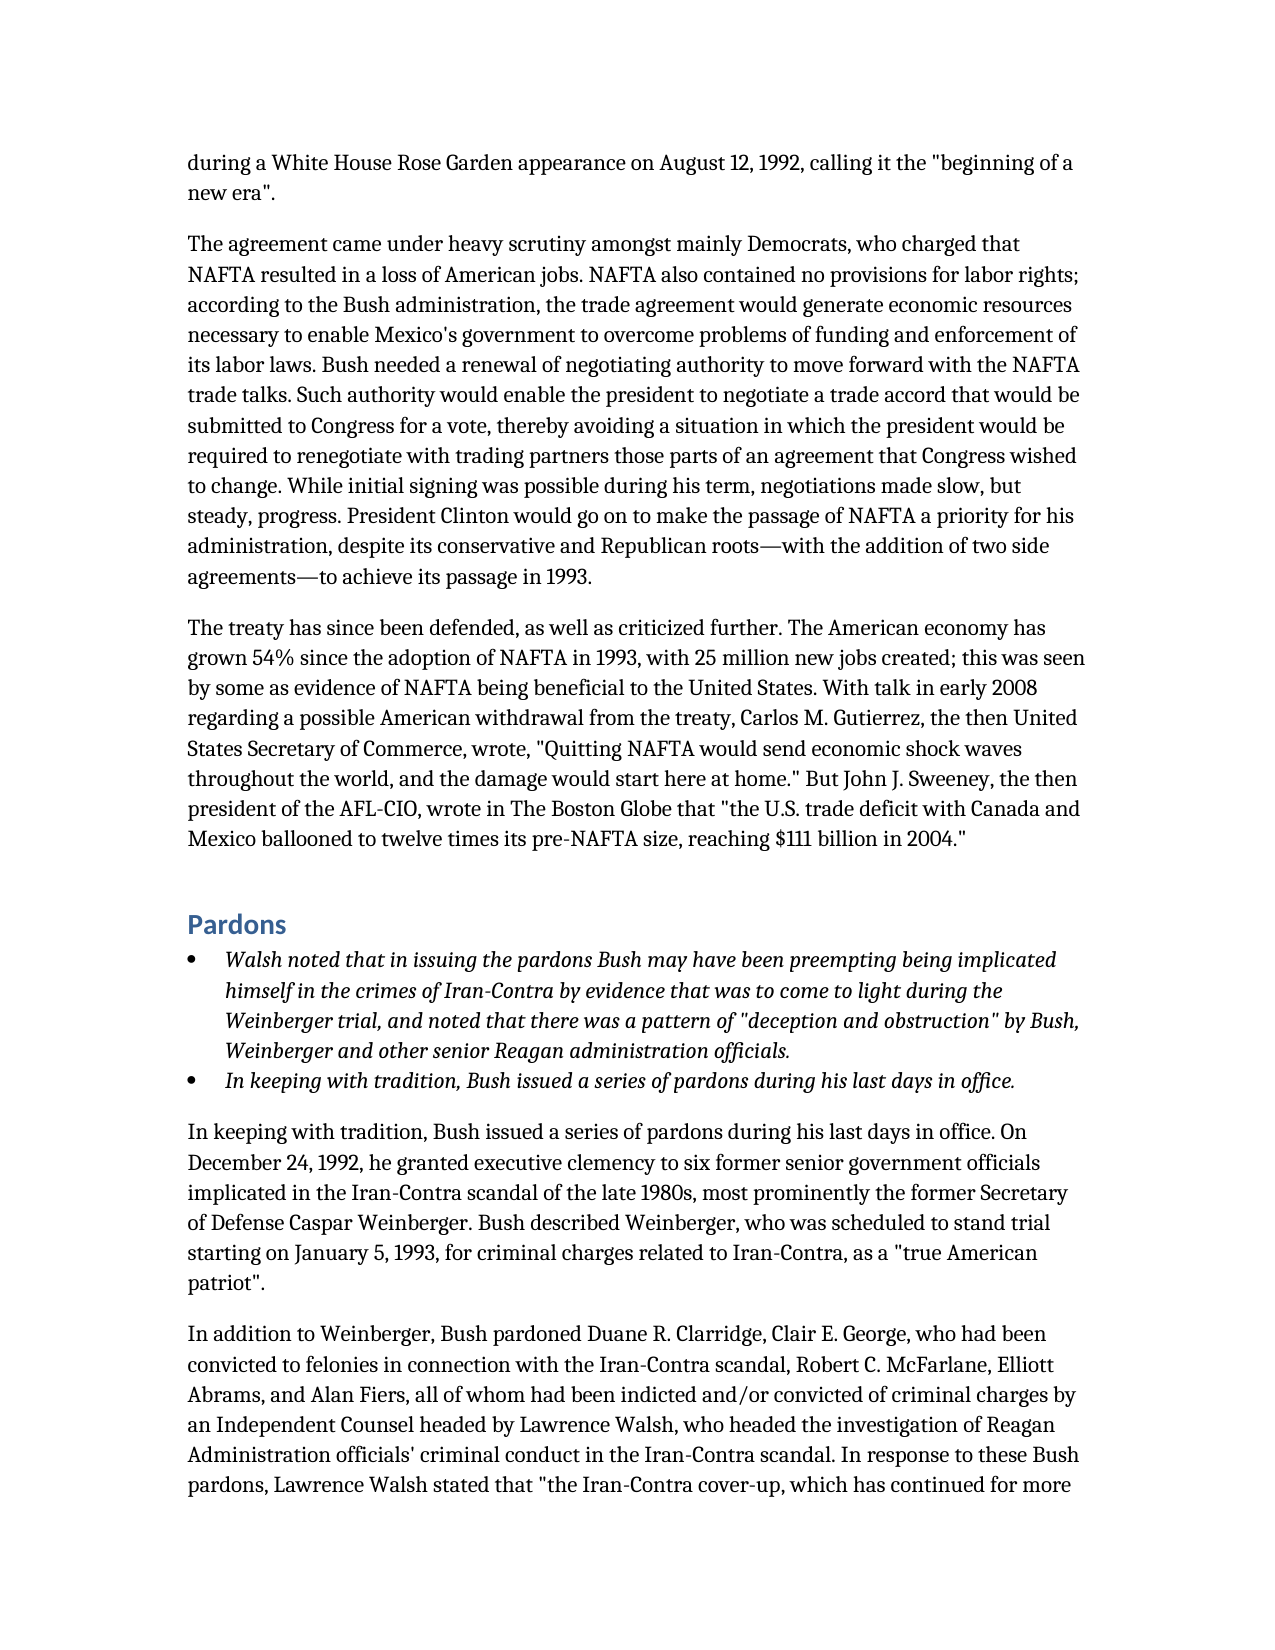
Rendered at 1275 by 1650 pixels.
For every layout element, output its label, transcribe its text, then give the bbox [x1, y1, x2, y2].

text during a White House Rose Garden appearance on August 12, 1992, calling it the "beginning of a new era". [187, 150, 1087, 207]
list Walsh noted that in issuing the pardons Bush may have been preempting being implicated himself in the crimes of Iran-Contra by evidence that was to come to light during the Weinberger trial, and noted that there was a pattern of "deception and obstruction" by Bush, Weinberger and other senior Reagan administration officials. [187, 947, 1087, 1064]
list In keeping with tradition, Bush issued a series of pardons during his last days in office. [187, 1068, 1087, 1094]
text In keeping with tradition, Bush issued a series of pardons during his last days in office. On December 24, 1992, he granted executive clemency to six former senior government officials implicated in the Iran-Contra scandal of the late 1980s, most prominently the former Secretary of Defense Caspar Weinberger. Bush described Weinberger, who was scheduled to stand trial starting on January 5, 1993, for criminal charges related to Iran-Contra, as a "true American patriot". [187, 1119, 1087, 1296]
text The treaty has since been defended, as well as criticized further. The American economy has grown 54% since the adoption of NAFTA in 1993, with 25 million new jobs created; this was seen by some as evidence of NAFTA being beneficial to the United States. With talk in early 2008 regarding a possible American withdrawal from the treaty, Carlos M. Gutierrez, the then United States Secretary of Commerce, wrote, "Quitting NAFTA would send economic shock waves throughout the world, and the damage would start here at home." But John J. Sweeney, the then president of the AFL-CIO, wrote in The Boston Globe that "the U.S. trade deficit with Canada and Mexico ballooned to twelve times its pre-NAFTA size, reaching $111 billion in 2004." [187, 614, 1087, 852]
text In addition to Weinberger, Bush pardoned Duane R. Clarridge, Clair E. George, who had been convicted to felonies in connection with the Iran-Contra scandal, Robert C. McFarlane, Elliott Abrams, and Alan Fiers, all of whom had been indicted and/or convicted of criminal charges by an Independent Counsel headed by Lawrence Walsh, who headed the investigation of Reagan Administration officials' criminal conduct in the Iran-Contra scandal. In response to these Bush pardons, Lawrence Walsh stated that "the Iran-Contra cover-up, which has continued for more [187, 1321, 1087, 1498]
text The agreement came under heavy scrutiny amongst mainly Democrats, who charged that NAFTA resulted in a loss of American jobs. NAFTA also contained no provisions for labor rights; according to the Bush administration, the trade agreement would generate economic resources necessary to enable Mexico's government to overcome problems of funding and enforcement of its labor laws. Bush needed a renewal of negotiating authority to move forward with the NAFTA trade talks. Such authority would enable the president to negotiate a trade accord that would be submitted to Congress for a vote, thereby avoiding a situation in which the president would be required to renegotiate with trading partners those parts of an agreement that Congress wished to change. While initial signing was possible during his term, negotiations made slow, but steady, progress. President Clinton would go on to make the passage of NAFTA a priority for his administration, despite its conservative and Republican roots—with the addition of two side agreements—to achieve its passage in 1993. [187, 231, 1087, 590]
subtitle Pardons [187, 906, 1087, 942]
